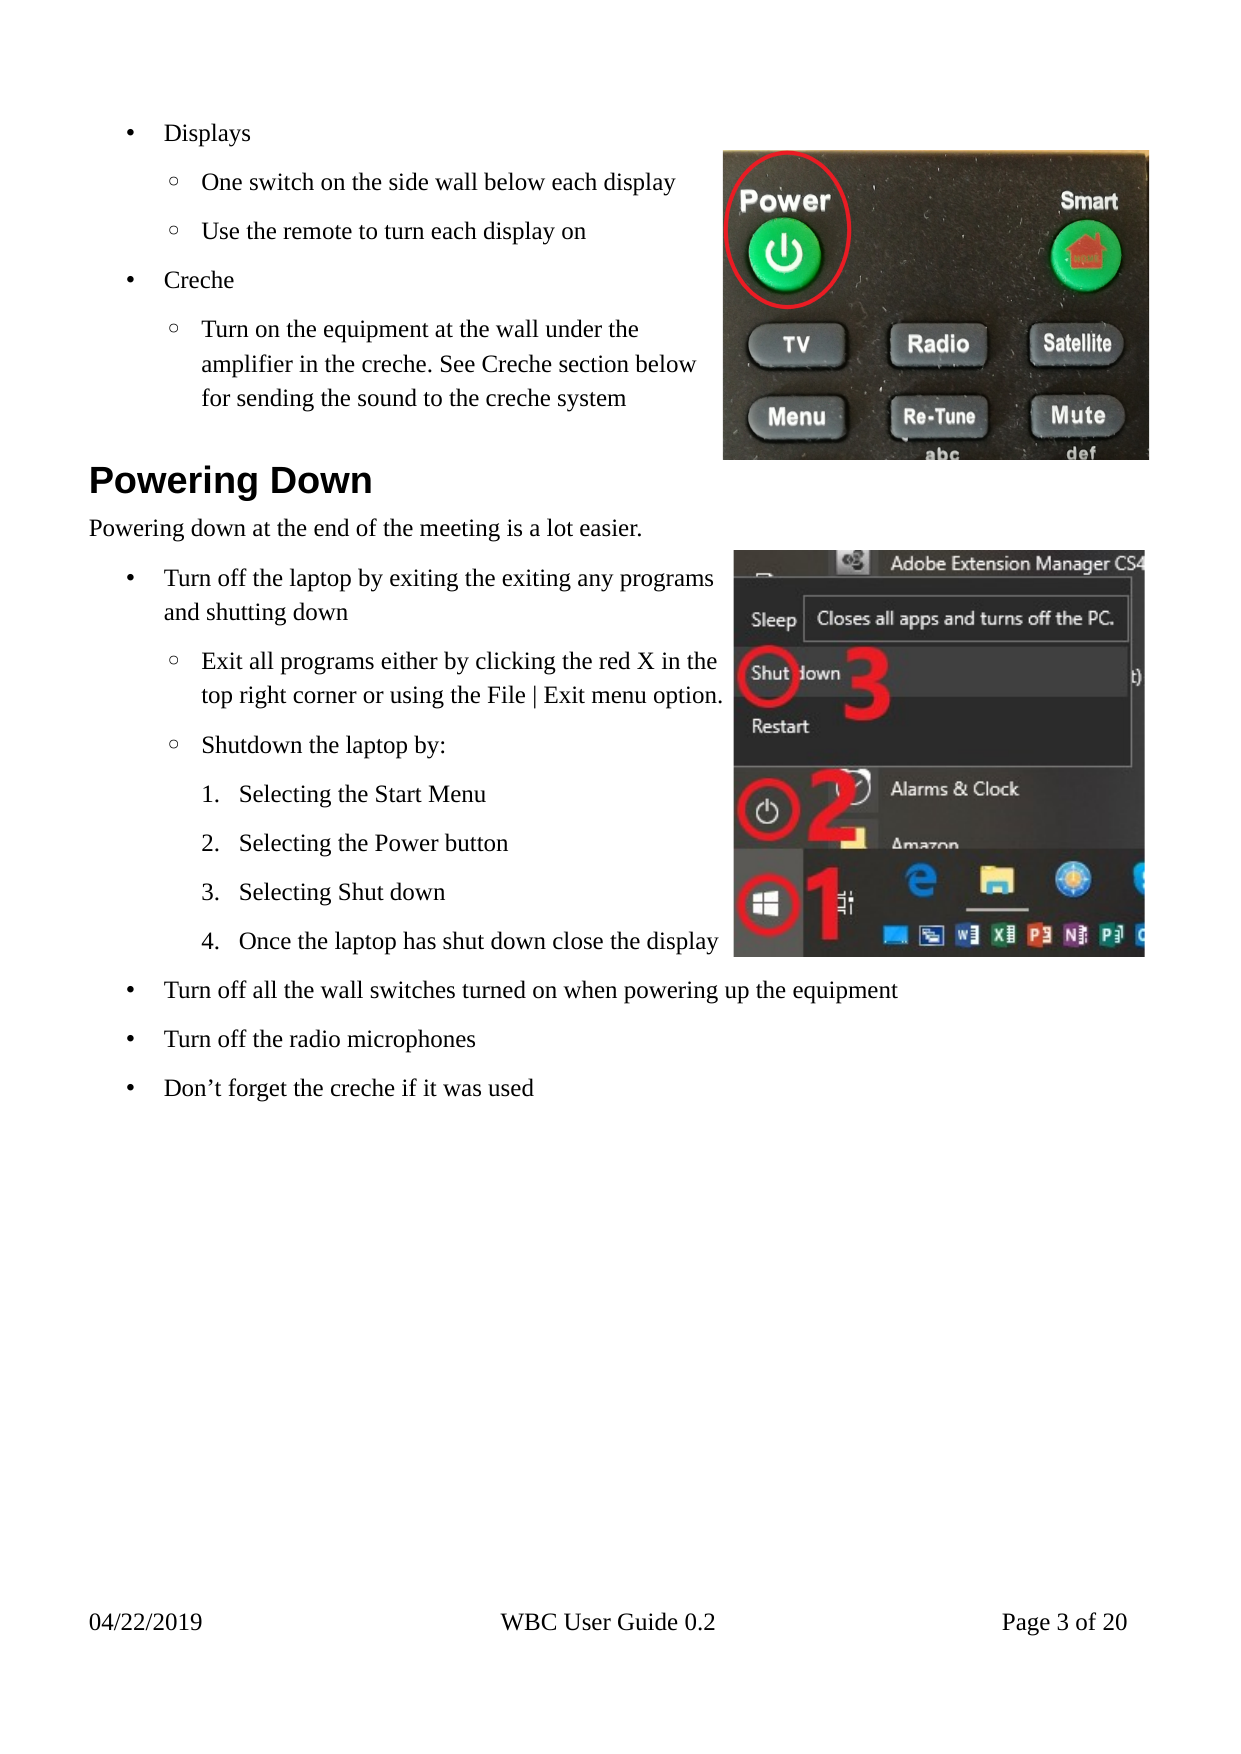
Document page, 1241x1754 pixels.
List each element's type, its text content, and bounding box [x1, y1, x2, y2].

list Turn on the equipment at the wall under the amplifier in the creche. See Creche section below for sending the sound to the creche system [163, 314, 1152, 412]
list Selecting the Power button [201, 828, 733, 857]
list Once the laptop has shut down close the display [201, 926, 733, 955]
list Displays [126, 118, 1152, 147]
list Exit all programs either by clicking the red X in the top right corner or using the File | Exit menu option. [163, 646, 733, 709]
list Turn off the radio microphones [126, 1024, 1152, 1053]
list Use the remote to turn each display on [163, 216, 1152, 245]
list One switch on the side wall below each display [163, 167, 1152, 196]
list Selecting Shut down [201, 877, 733, 906]
list Turn off all the wall switches turned on when powering up the equipment [126, 975, 1152, 1004]
text Powering down at the end of the meeting is a lot easier. [88, 513, 1152, 542]
list Shutdown the laptop by: [163, 730, 733, 758]
picture [722, 150, 1150, 168]
subtitle Powering Down [88, 457, 1152, 501]
picture [733, 550, 1145, 957]
list Turn off the laptop by exiting the exiting any programs and shutting down [126, 563, 733, 626]
list Don’t forget the creche if it was used [126, 1073, 1152, 1102]
list Selecting the Start Menu [201, 779, 733, 807]
list Creche [126, 265, 1152, 294]
